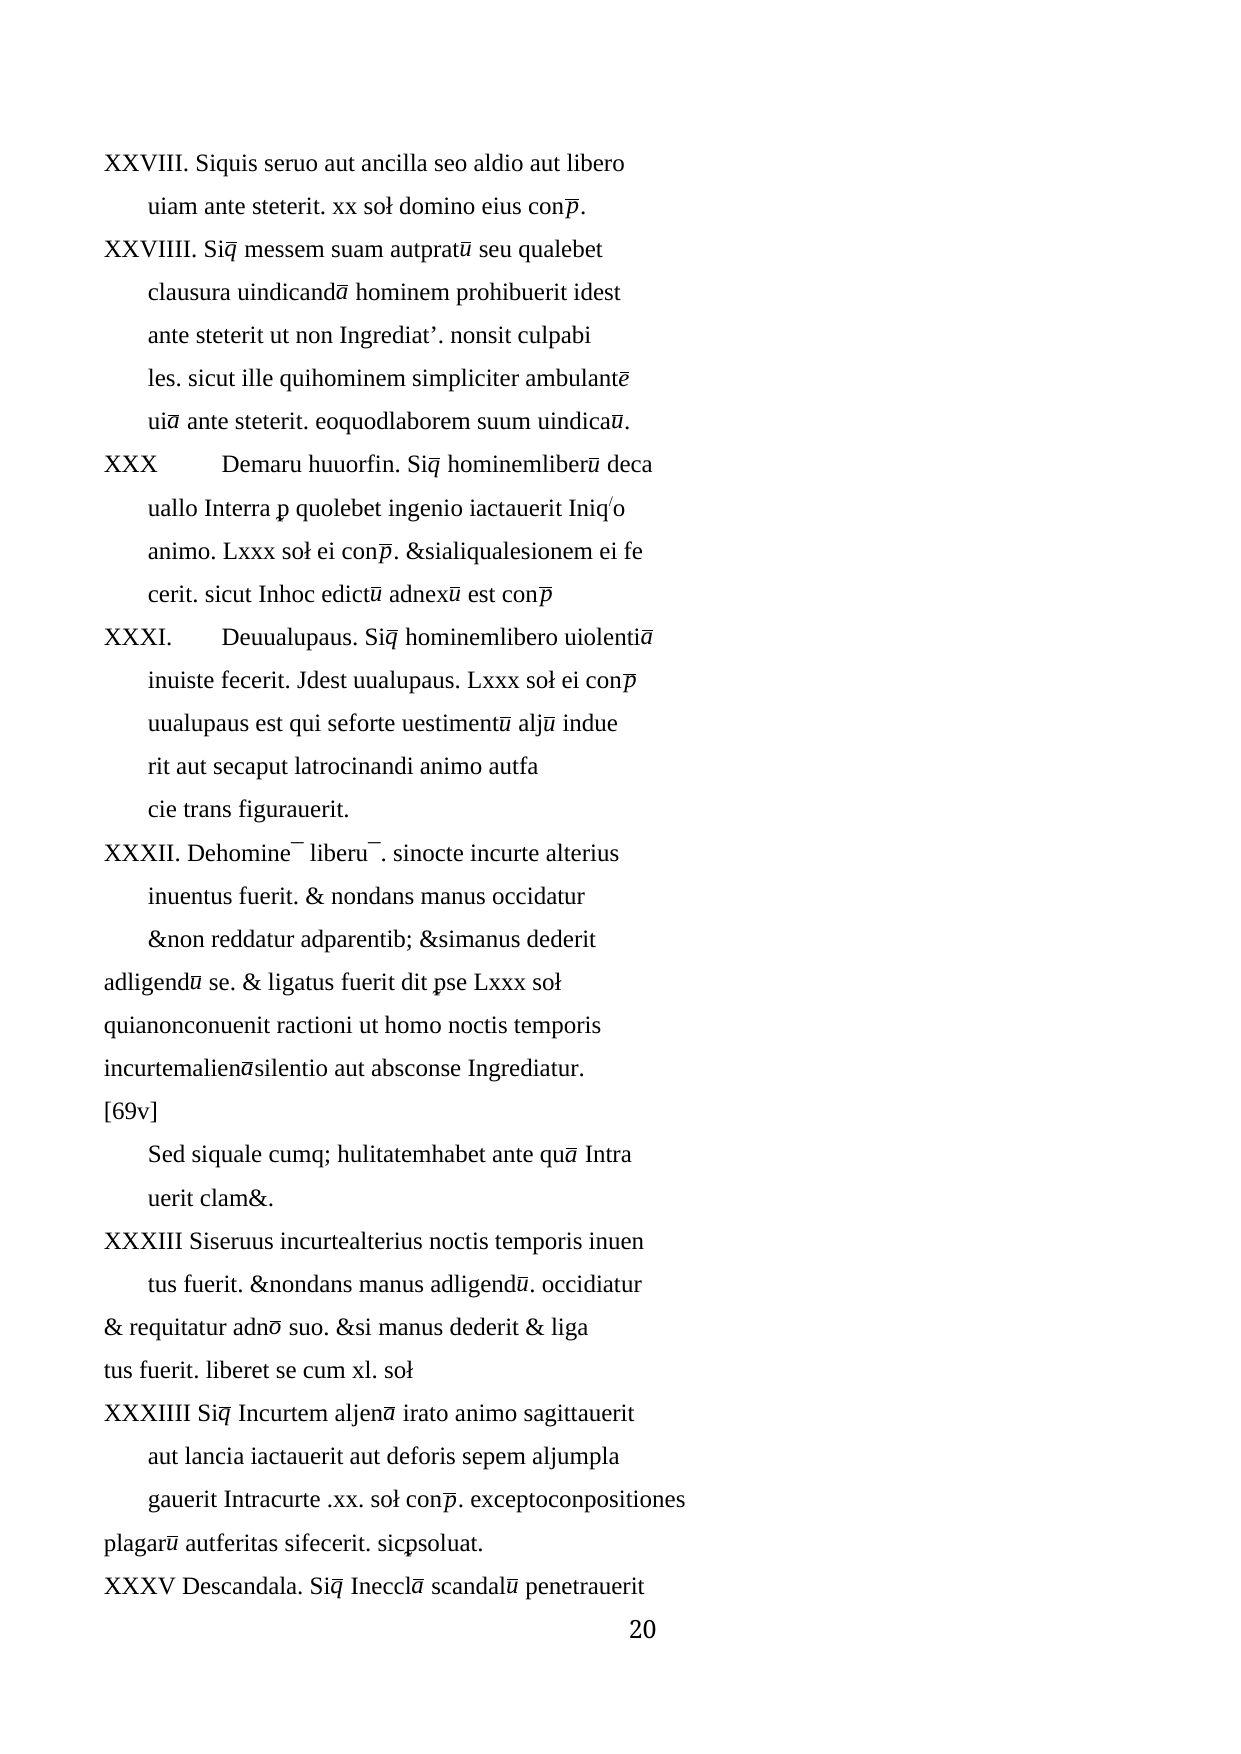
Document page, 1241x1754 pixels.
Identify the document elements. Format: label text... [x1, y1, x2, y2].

text XXXV Descandala. Si Ineccl scandal penetrauerit [103, 1571, 1211, 1599]
text XXX Demaru huuorfin. Si hominemliber deca [103, 449, 1211, 478]
text tus fuerit. liberet se cum xl. soł [103, 1355, 1211, 1384]
text Sed siquale cumq; hulitatemhabet ante qu Intra [103, 1139, 1211, 1168]
text uerit clam&. [103, 1183, 1211, 1211]
text tus fuerit. &nondans manus adligend. occidiatur [103, 1269, 1211, 1298]
text plagar autferitas sifecerit. sicᵱsoluat. [103, 1528, 1211, 1556]
text XXXII. Dehomine¯ liberu¯. sinocte incurte alterius [103, 838, 1211, 866]
text ante steterit ut non Ingrediat’. nonsit culpabi [103, 320, 1211, 349]
text uallo Interra ᵱ quolebet ingenio iactauerit Iniq/o [103, 493, 1211, 521]
text uiam ante steterit. xx soł domino eius con. [103, 191, 1211, 219]
text animo. Lxxx soł ei con. &sialiqualesionem ei fe [103, 536, 1211, 564]
text ui ante steterit. eoquodlaborem suum uindica. [103, 406, 1211, 435]
text inuentus fuerit. & nondans manus occidatur [103, 881, 1211, 909]
text clausura uindicand hominem prohibuerit idest [103, 277, 1211, 306]
text XXXIIII Si Incurtem aljen irato animo sagittauerit [103, 1398, 1211, 1427]
text incurtemaliensilentio aut absconse Ingrediatur. [103, 1053, 1211, 1082]
text XXXI. Deuualupaus. Si hominemlibero uiolenti [103, 622, 1211, 651]
text rit aut secaput latrocinandi animo autfa [103, 751, 1211, 780]
text aut lancia iactauerit aut deforis sepem aljumpla [103, 1441, 1211, 1470]
text adligend se. & ligatus fuerit dit ᵱse Lxxx soł [103, 967, 1211, 996]
text & requitatur adn suo. &si manus dederit & liga [103, 1312, 1211, 1341]
text gauerit Intracurte .xx. soł con. exceptoconpositiones [103, 1484, 1211, 1513]
text XXXIII Siseruus incurtealterius noctis temporis inuen [103, 1226, 1211, 1254]
text [69v] [103, 1096, 1211, 1125]
text XXVIII. Siquis seruo aut ancilla seo aldio aut libero [103, 148, 1211, 176]
text inuiste fecerit. Jdest uualupaus. Lxxx soł ei con [103, 665, 1211, 694]
text les. sicut ille quihominem simpliciter ambulant [103, 363, 1211, 392]
text &non reddatur adparentib; &simanus dederit [103, 924, 1211, 953]
text uualupaus est qui seforte uestiment alj indue [103, 708, 1211, 737]
text quianonconuenit ractioni ut homo noctis temporis [103, 1010, 1211, 1039]
text cie trans figurauerit. [103, 794, 1211, 823]
text XXVIIII. Si messem suam autprat seu qualebet [103, 234, 1211, 263]
text cerit. sicut Inhoc edict adnex est con [103, 579, 1211, 608]
